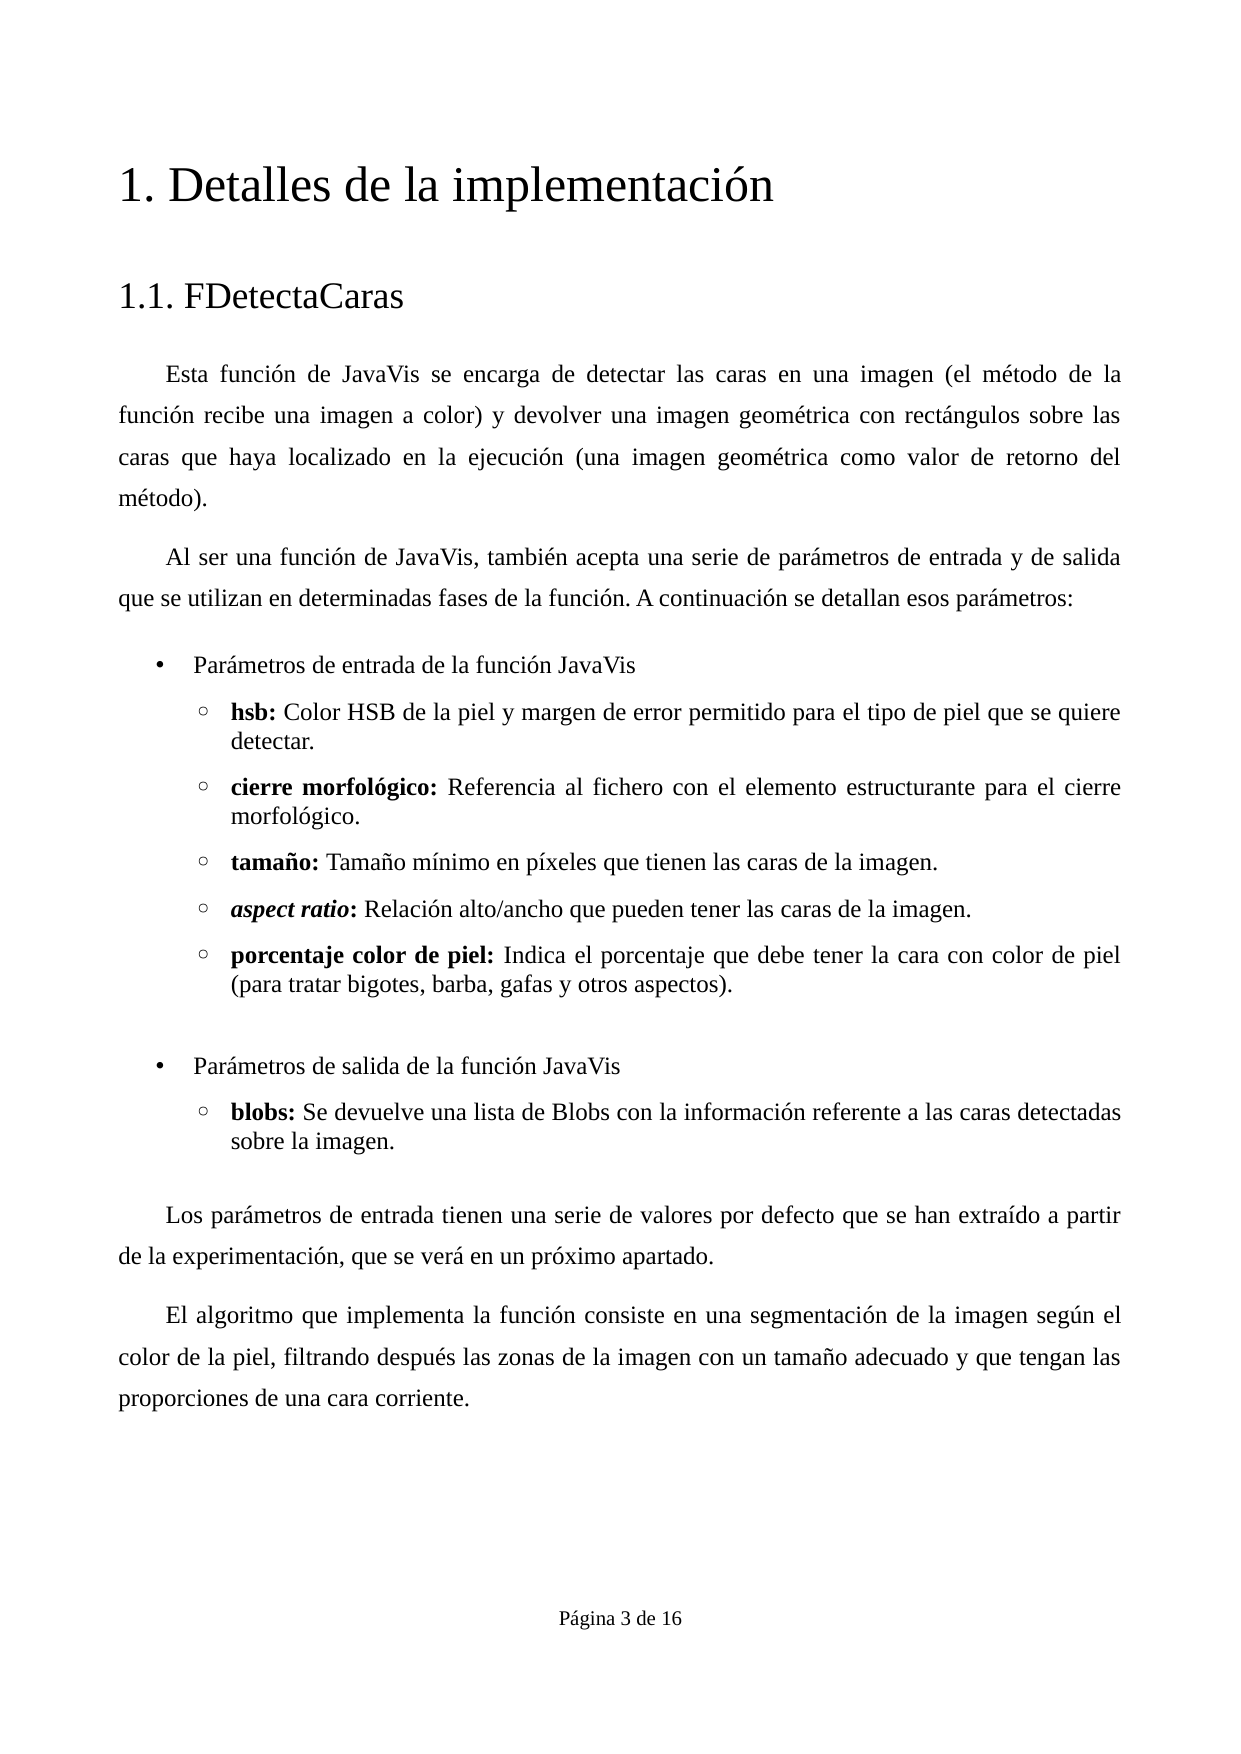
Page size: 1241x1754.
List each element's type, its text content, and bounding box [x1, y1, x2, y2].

list porcentaje color de piel: Indica el porcentaje que debe tener la cara con color de piel (para tratar bigotes, barba, gafas y otros aspectos). [193, 940, 1122, 998]
text Los parámetros de entrada tienen una serie de valores por defecto que se han extraído a partir de la experimentación, que se verá en un próximo apartado. [118, 1190, 1122, 1273]
text El algoritmo que implementa la función consiste en una segmentación de la imagen según el color de la piel, filtrando después las zonas de la imagen con un tamaño adecuado y que tengan las proporciones de una cara corriente. [118, 1291, 1122, 1415]
text Esta función de JavaVis se encarga de detectar las caras en una imagen (el método de la función recibe una imagen a color) y devolver una imagen geométrica con rectángulos sobre las caras que haya localizado en la ejecución (una imagen geométrica como valor de retorno del método). [118, 349, 1122, 515]
list tamaño: Tamaño mínimo en píxeles que tienen las caras de la imagen. [193, 847, 1122, 876]
list cierre morfológico: Referencia al fichero con el elemento estructurante para el cierre morfológico. [193, 772, 1122, 830]
list aspect ratio: Relación alto/ancho que pueden tener las caras de la imagen. [193, 894, 1122, 923]
list Parámetros de salida de la función JavaVis [156, 1051, 1122, 1080]
list blobs: Se devuelve una lista de Blobs con la información referente a las caras detectadas sobre la imagen. [193, 1097, 1122, 1155]
text Al ser una función de JavaVis, también acepta una serie de parámetros de entrada y de salida que se utilizan en determinadas fases de la función. A continuación se detallan esos parámetros: [118, 532, 1122, 615]
subtitle 1. Detalles de la implementación [118, 155, 1122, 212]
list hsb: Color HSB de la piel y margen de error permitido para el tipo de piel que se quiere detectar. [193, 697, 1122, 754]
list Parámetros de entrada de la función JavaVis [156, 651, 1122, 679]
subtitle 1.1. FDetectaCaras [118, 273, 1122, 316]
